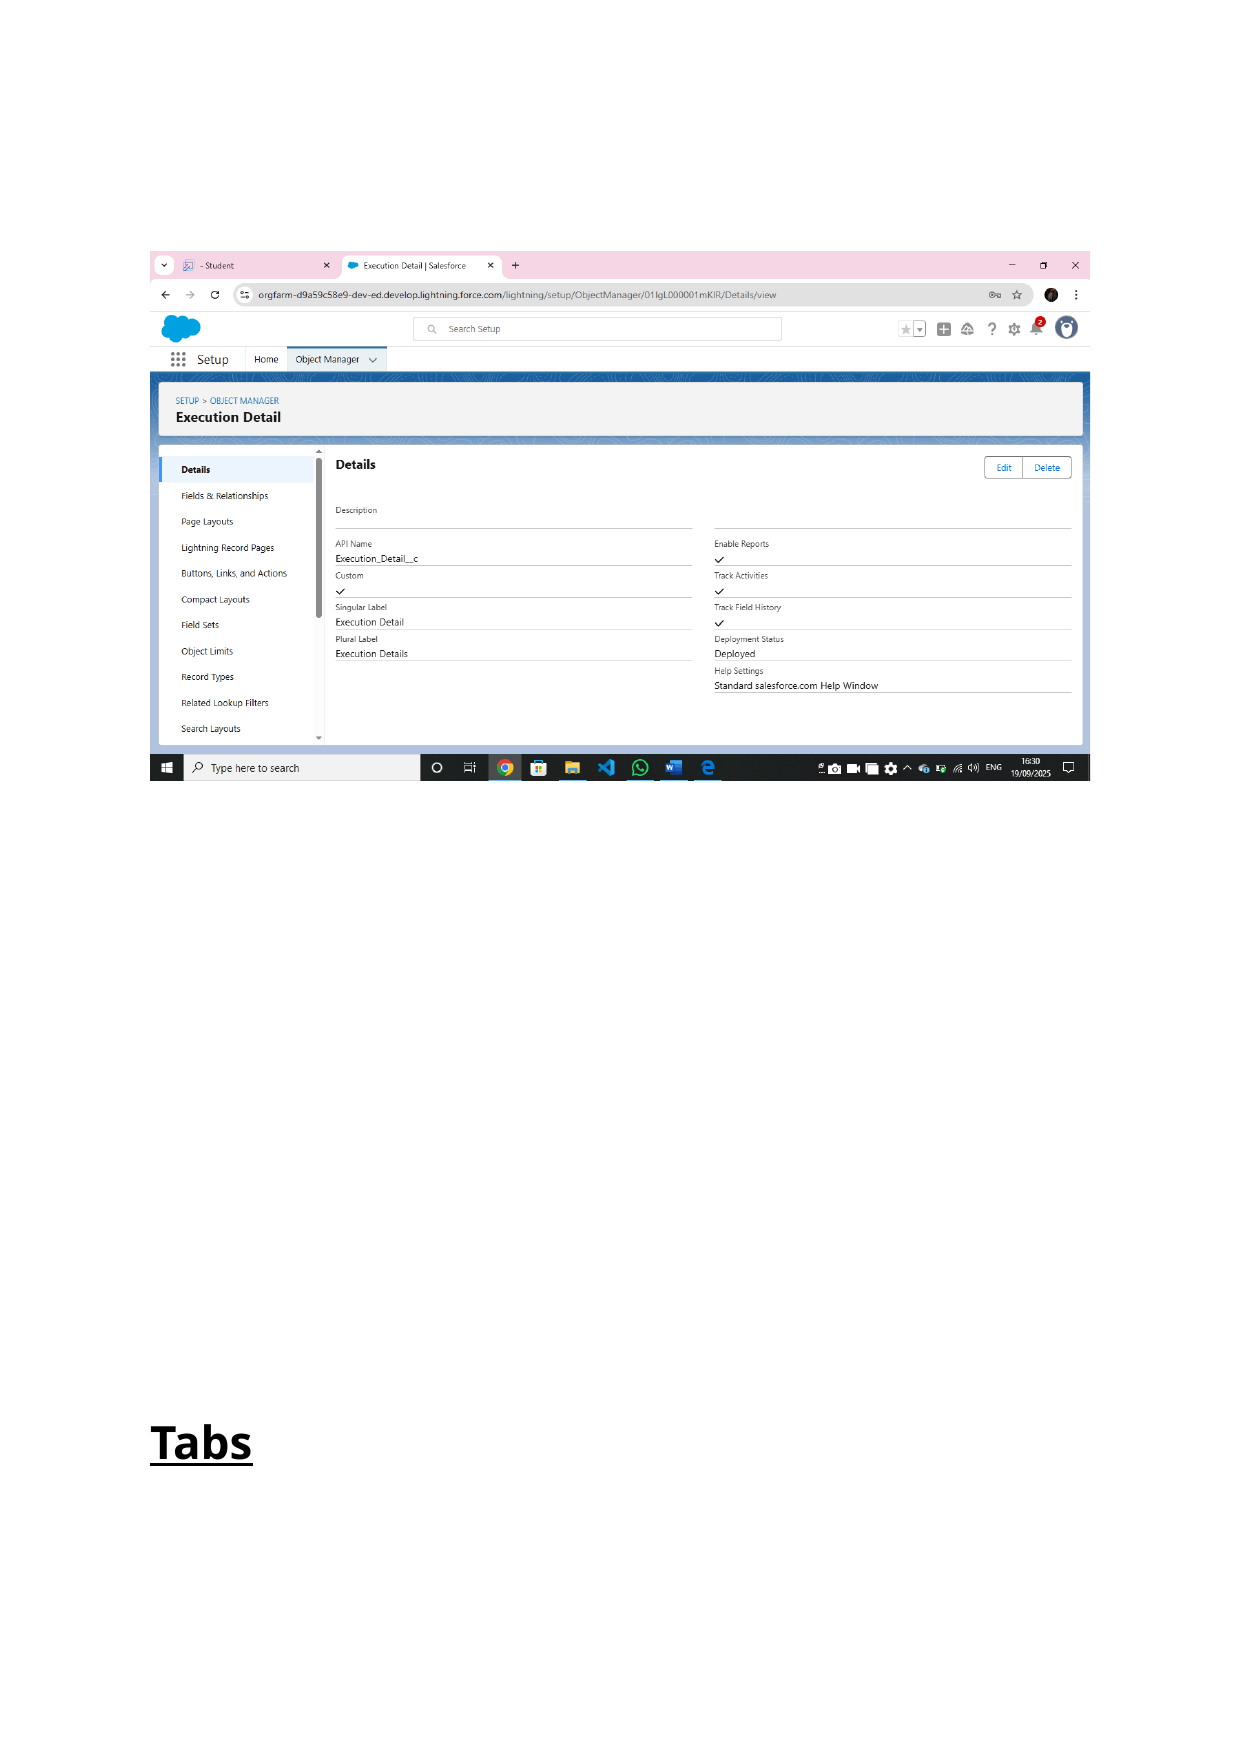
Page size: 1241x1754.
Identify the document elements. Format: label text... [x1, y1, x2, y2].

text Tabs [150, 1411, 1090, 1473]
